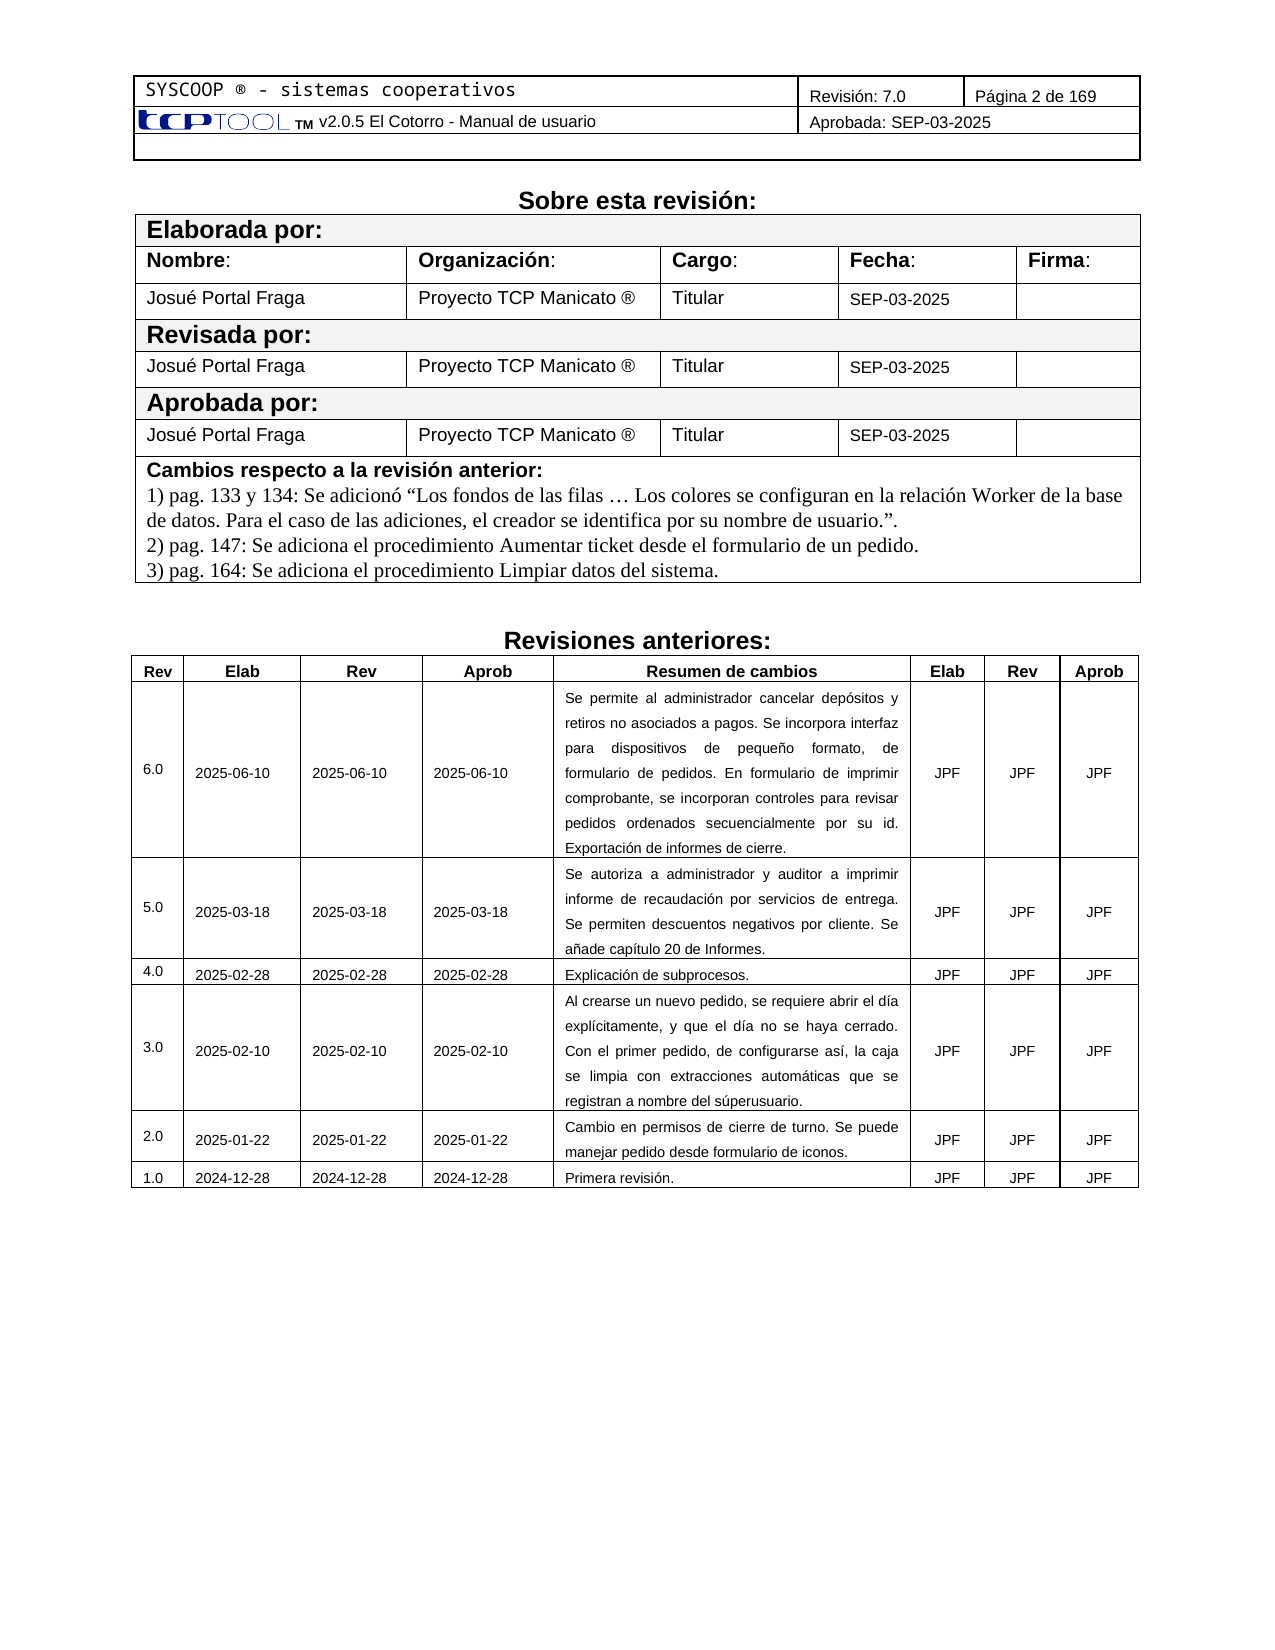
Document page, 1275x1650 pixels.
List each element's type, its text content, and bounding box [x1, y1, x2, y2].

table_cell Titular [661, 420, 838, 456]
table_cell Primera revisión. [554, 1162, 910, 1187]
table_cell Cambio en permisos de cierre de turno. Se puede manejar pedido desde formulario de iconos. [554, 1111, 910, 1161]
table_cell 2025-02-10 [423, 985, 553, 1110]
table_cell 3.0 [132, 985, 183, 1110]
table_header Rev [301, 656, 422, 681]
table_cell JPF [1061, 985, 1138, 1110]
table_cell 2025-03-18 [301, 858, 422, 958]
table_cell JPF [985, 985, 1059, 1110]
subtitle Sobre esta revisión: [150, 186, 1125, 214]
table_header Rev [132, 656, 183, 681]
table_cell Se autoriza a administrador y auditor a imprimir informe de recaudación por servicios de entrega. Se permiten descuentos negativos por cliente. Se añade capítulo 20 de Informes. [554, 858, 910, 958]
table_cell SEP-03-2025 [839, 284, 1016, 319]
table_cell 2025-02-28 [423, 959, 553, 984]
table_cell Revisada por: [136, 320, 1140, 351]
table_cell 2025-02-28 [184, 959, 300, 984]
table_cell JPF [911, 1111, 984, 1161]
table_cell Nombre: [136, 247, 406, 283]
table_cell JPF [911, 858, 984, 958]
table_cell JPF [1061, 1111, 1138, 1161]
table_cell Proyecto TCP Manicato ® [407, 420, 660, 456]
table_cell JPF [1061, 682, 1138, 857]
table_cell Josué Portal Fraga [136, 284, 406, 319]
table_cell [1017, 420, 1140, 456]
table_cell Cargo: [661, 247, 838, 283]
table_cell 2025-03-18 [184, 858, 300, 958]
table_header Rev [985, 656, 1059, 681]
table_header Elaborada por: [136, 215, 1140, 246]
table_header Resumen de cambios [554, 656, 910, 681]
table_cell JPF [911, 682, 984, 857]
table_header Elab [184, 656, 300, 681]
table_cell 2.0 [132, 1111, 183, 1161]
table_cell Proyecto TCP Manicato ® [407, 284, 660, 319]
table_cell JPF [1061, 1162, 1138, 1187]
table_cell [1017, 352, 1140, 387]
table_cell 1.0 [132, 1162, 183, 1187]
table_cell Josué Portal Fraga [136, 352, 406, 387]
table_cell JPF [985, 858, 1059, 958]
subtitle Revisiones anteriores: [150, 626, 1125, 654]
table_cell Titular [661, 284, 838, 319]
table_cell 2025-01-22 [423, 1111, 553, 1161]
table_cell Aprobada por: [136, 388, 1140, 419]
table_cell 2025-03-18 [423, 858, 553, 958]
table_cell Josué Portal Fraga [136, 420, 406, 456]
table_cell Al crearse un nuevo pedido, se requiere abrir el día explícitamente, y que el día no se haya cerrado. Con el primer pedido, de configurarse así, la caja se limpia con extracciones automáticas que se registran a nombre del súperusuario. [554, 985, 910, 1110]
table_header Elab [911, 656, 984, 681]
table_cell SEP-03-2025 [839, 352, 1016, 387]
table_cell JPF [911, 959, 984, 984]
table_cell Fecha: [839, 247, 1016, 283]
table_cell 2025-01-22 [301, 1111, 422, 1161]
table_cell 2025-01-22 [184, 1111, 300, 1161]
table_cell JPF [985, 1111, 1059, 1161]
table_cell 2025-02-10 [184, 985, 300, 1110]
table_cell 2024-12-28 [423, 1162, 553, 1187]
table_cell JPF [985, 1162, 1059, 1187]
table_header Aprob [1061, 656, 1138, 681]
table_cell 2025-02-10 [301, 985, 422, 1110]
table_cell Se permite al administrador cancelar depósitos y retiros no asociados a pagos. Se incorpora interfaz para dispositivos de pequeño formato, de formulario de pedidos. En formulario de imprimir comprobante, se incorporan controles para revisar pedidos ordenados secuencialmente por su id. Exportación de informes de cierre. [554, 682, 910, 857]
table_cell JPF [1061, 959, 1138, 984]
table_header Aprob [423, 656, 553, 681]
table_cell 4.0 [132, 959, 183, 984]
table_cell 2025-06-10 [184, 682, 300, 857]
picture [138, 110, 290, 130]
table_cell JPF [985, 959, 1059, 984]
table_cell 2025-06-10 [423, 682, 553, 857]
table_cell 6.0 [132, 682, 183, 857]
table_cell JPF [911, 985, 984, 1110]
table_cell SEP-03-2025 [839, 420, 1016, 456]
table_cell Titular [661, 352, 838, 387]
table_cell Cambios respecto a la revisión anterior: 1) pag. 133 y 134: Se adicionó “Los fondos de las filas … Los colores se configuran en la relación Worker de la base de datos. Para el caso de las adiciones, el creador se identifica por su nombre de usuario.”. 2) pag. 147: Se adiciona el procedimiento Aumentar ticket desde el formulario de un pedido. 3) pag. 164: Se adiciona el procedimiento Limpiar datos del sistema. [136, 457, 1140, 582]
table_cell JPF [911, 1162, 984, 1187]
table_cell 2024-12-28 [301, 1162, 422, 1187]
table_cell Proyecto TCP Manicato ® [407, 352, 660, 387]
table_cell 2024-12-28 [184, 1162, 300, 1187]
table_cell JPF [985, 682, 1059, 857]
table_cell Firma: [1017, 247, 1140, 283]
table_cell 5.0 [132, 858, 183, 958]
table_cell Organización: [407, 247, 660, 283]
table_cell Explicación de subprocesos. [554, 959, 910, 984]
table_cell 2025-02-28 [301, 959, 422, 984]
table_cell [1017, 284, 1140, 319]
table_cell 2025-06-10 [301, 682, 422, 857]
table_cell JPF [1061, 858, 1138, 958]
